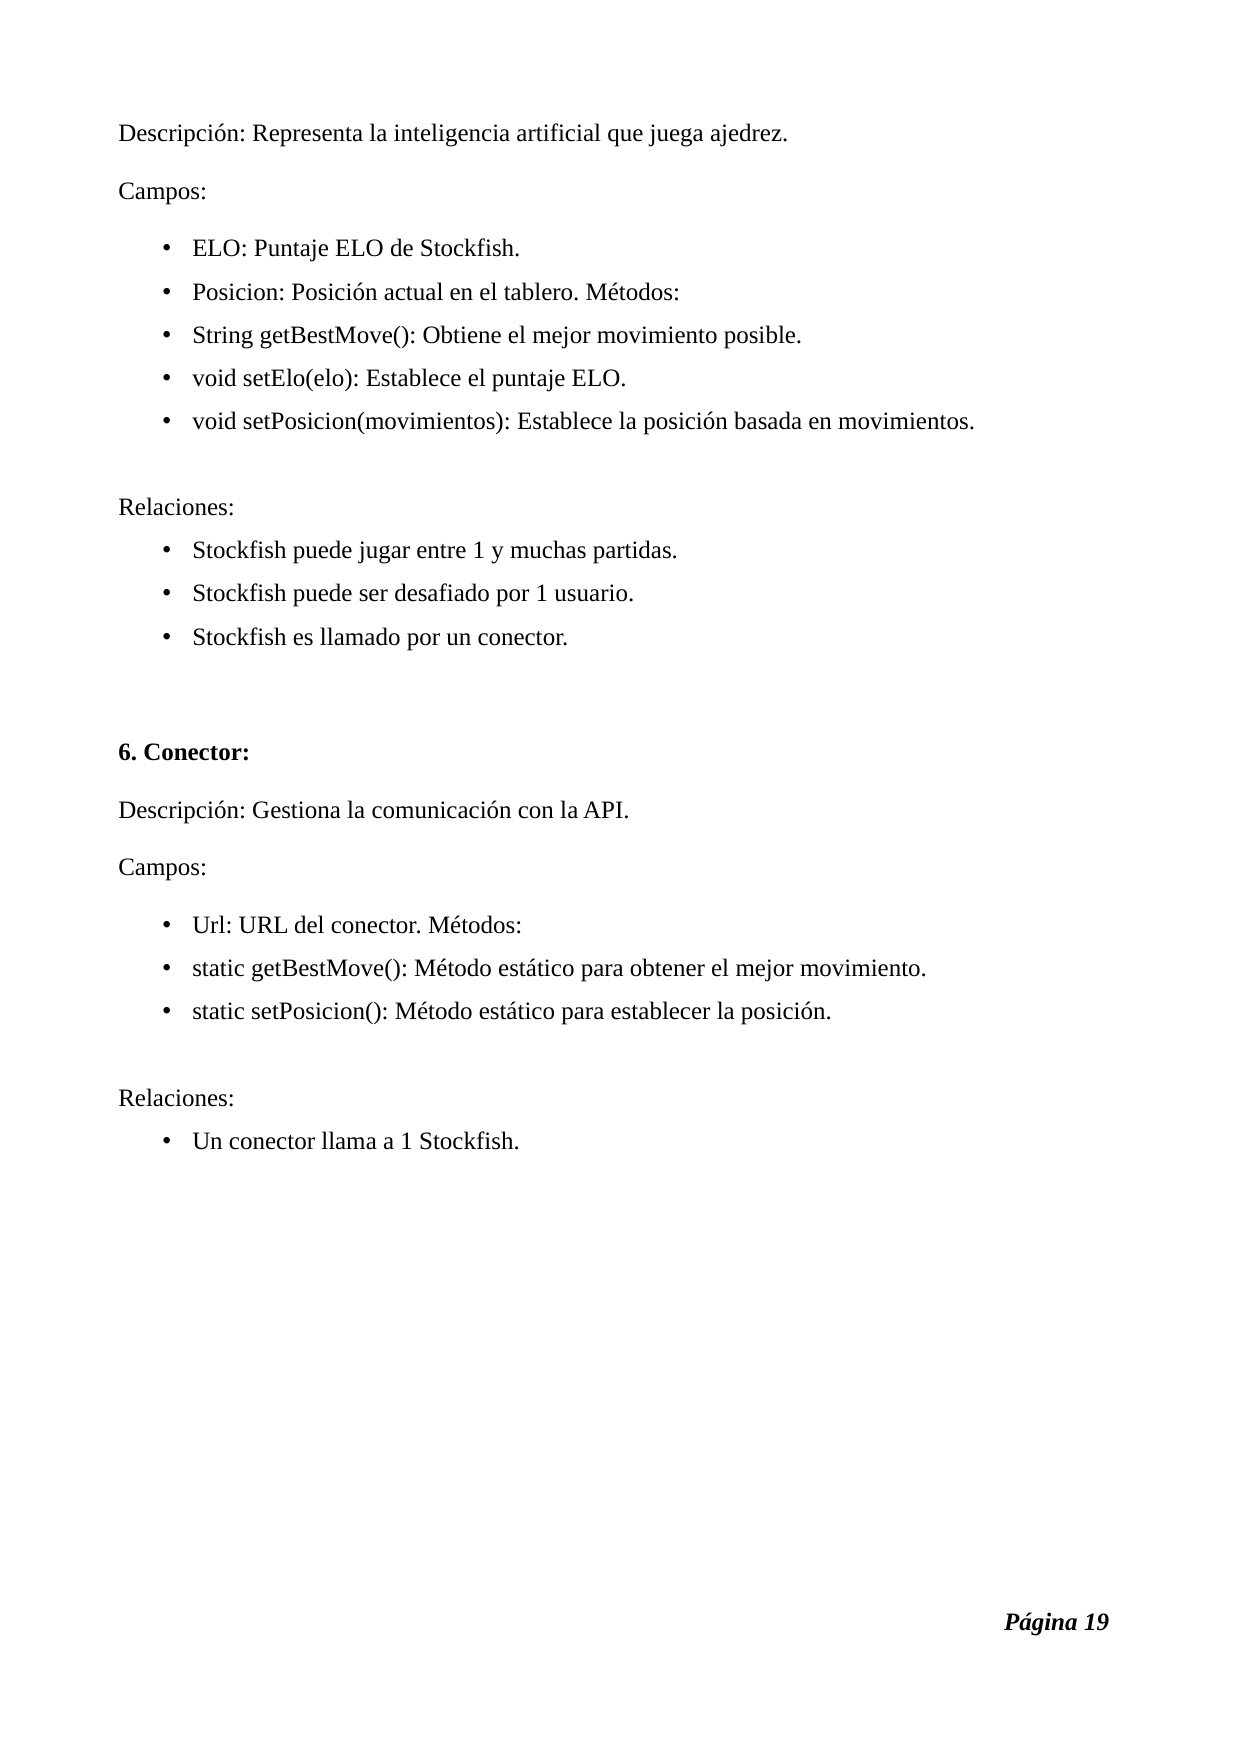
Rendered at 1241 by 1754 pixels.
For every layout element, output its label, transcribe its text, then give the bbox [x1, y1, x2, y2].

list static getBestMove(): Método estático para obtener el mejor movimiento. [162, 953, 1122, 982]
list String getBestMove(): Obtiene el mejor movimiento posible. [162, 320, 1122, 348]
text Descripción: Representa la inteligencia artificial que juega ajedrez. [118, 118, 1122, 147]
text Campos: [118, 852, 1122, 881]
list ELO: Puntaje ELO de Stockfish. [162, 233, 1122, 262]
list Url: URL del conector. Métodos: [162, 910, 1122, 939]
list Stockfish es llamado por un conector. [162, 622, 1122, 650]
list void setElo(elo): Establece el puntaje ELO. [162, 363, 1122, 392]
list static setPosicion(): Método estático para establecer la posición. [162, 996, 1122, 1025]
list Posicion: Posición actual en el tablero. Métodos: [162, 277, 1122, 305]
text Relaciones: [118, 492, 1122, 521]
list void setPosicion(movimientos): Establece la posición basada en movimientos. [162, 406, 1122, 435]
text Campos: [118, 176, 1122, 204]
list Stockfish puede ser desafiado por 1 usuario. [162, 578, 1122, 607]
text Descripción: Gestiona la comunicación con la API. [118, 795, 1122, 823]
list Un conector llama a 1 Stockfish. [162, 1126, 1122, 1154]
list Stockfish puede jugar entre 1 y muchas partidas. [162, 535, 1122, 564]
text 6. Conector: [118, 737, 1122, 766]
text Relaciones: [118, 1083, 1122, 1111]
